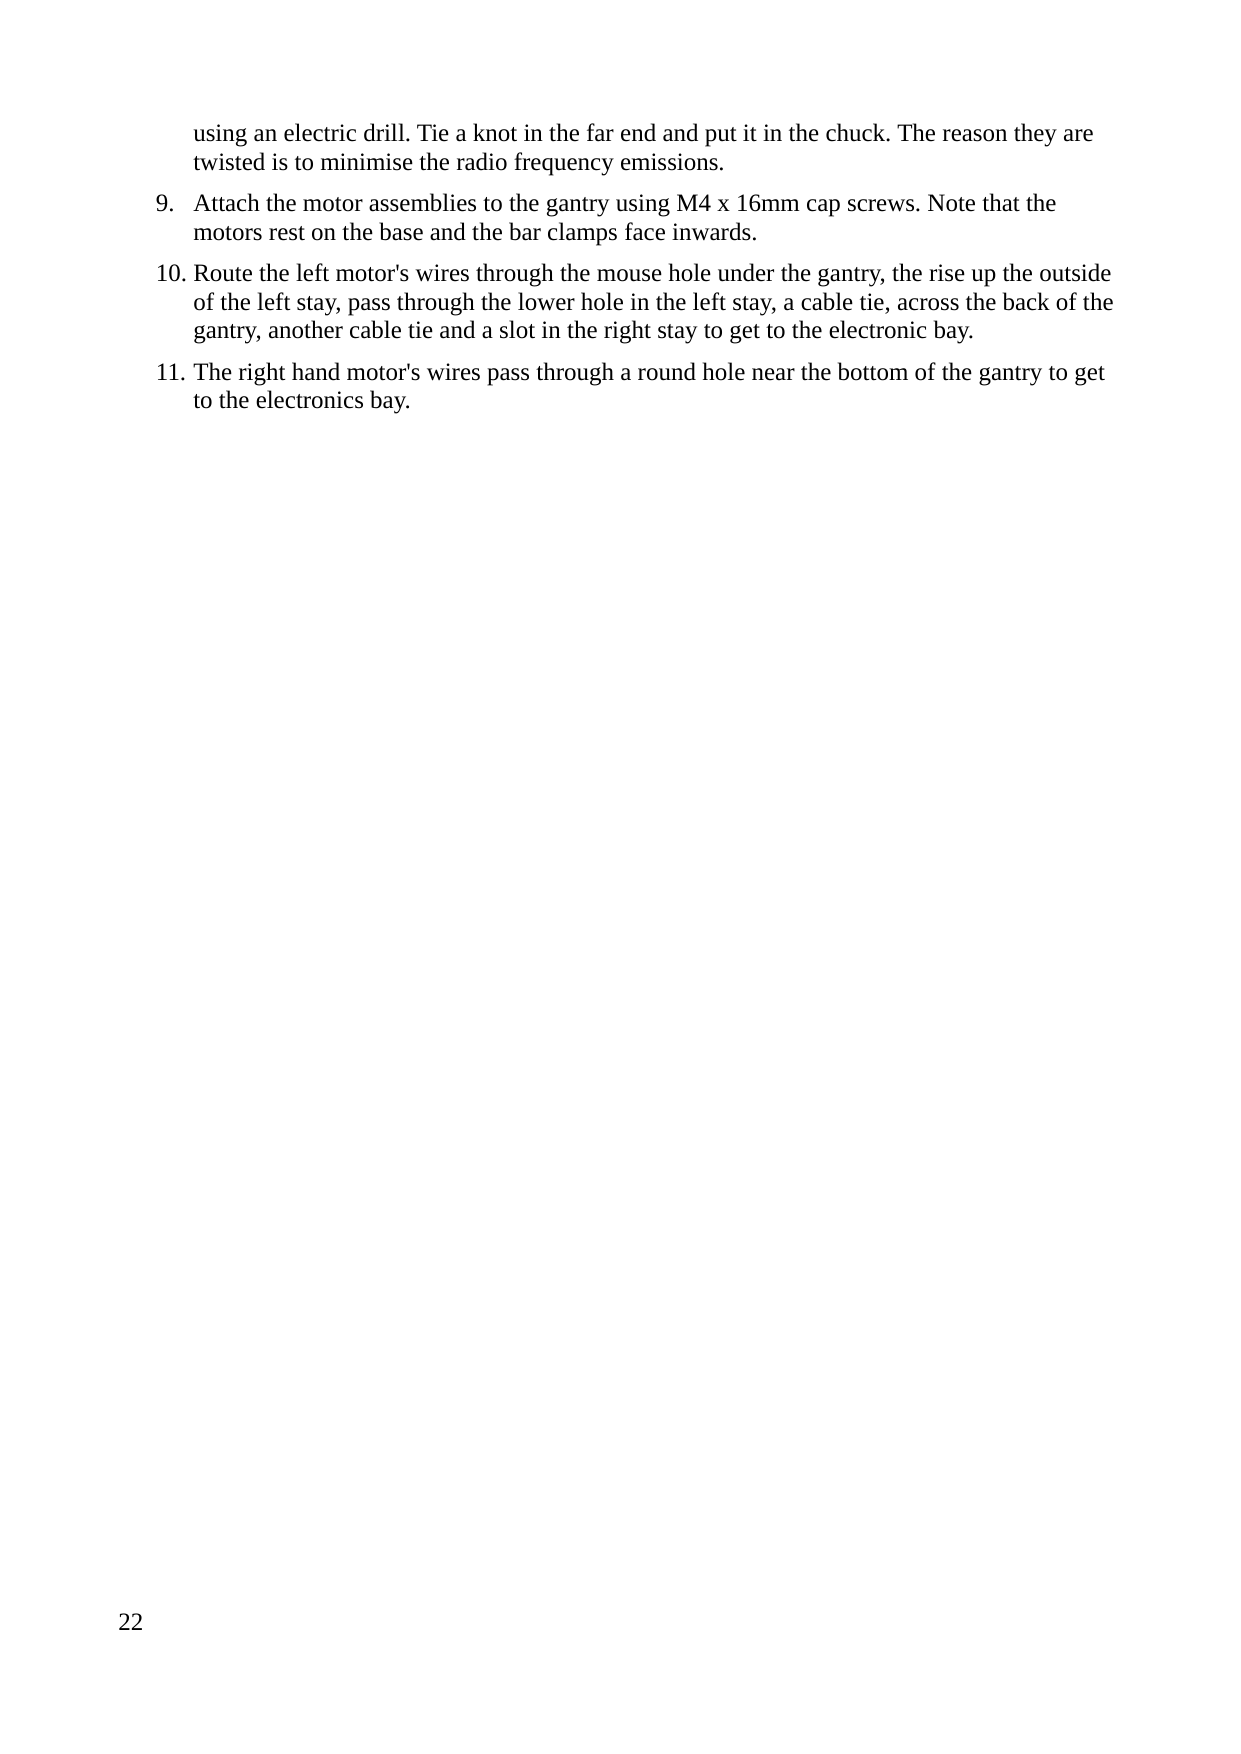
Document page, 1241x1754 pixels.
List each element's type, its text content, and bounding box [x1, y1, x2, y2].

list The right hand motor's wires pass through a round hole near the bottom of the gantry to get to the electronics bay. [156, 357, 1122, 414]
list Attach the motor assemblies to the gantry using M4 x 16mm cap screws. Note that the motors rest on the base and the bar clamps face inwards. [156, 188, 1122, 246]
list Route the left motor's wires through the mouse hole under the gantry, the rise up the outside of the left stay, pass through the lower hole in the left stay, a cable tie, across the back of the gantry, another cable tie and a slot in the right stay to get to the electronic bay. [156, 258, 1122, 344]
list using an electric drill. Tie a knot in the far end and put it in the chuck. The reason they are twisted is to minimise the radio frequency emissions. [156, 118, 1122, 176]
